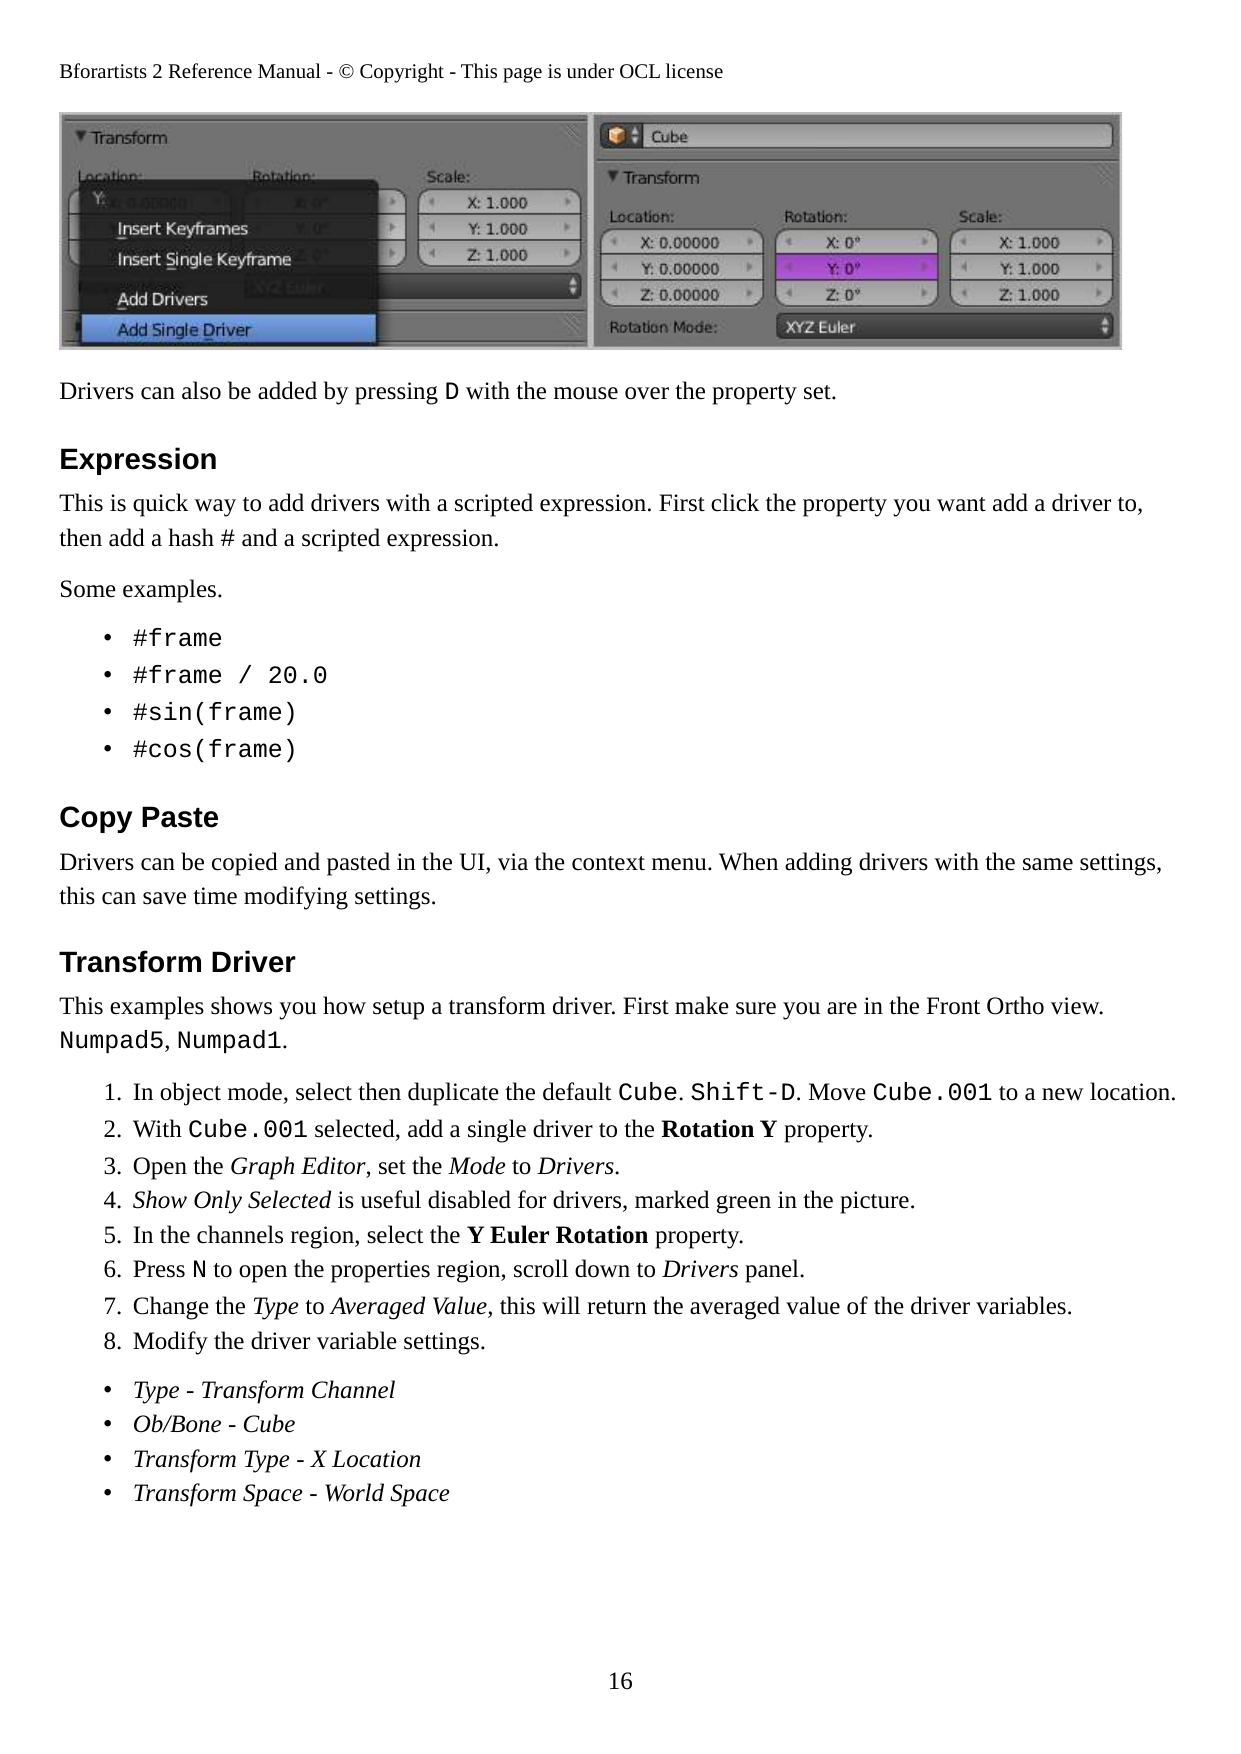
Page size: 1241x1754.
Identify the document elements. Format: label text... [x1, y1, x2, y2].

list #sin(frame) [103, 697, 1181, 728]
list #frame / 20.0 [103, 660, 1181, 691]
list Ob/Bone - Cube [103, 1409, 1181, 1438]
list In the channels region, select the Y Euler Rotation property. [103, 1220, 1181, 1249]
text This examples shows you how setup a transform driver. First make sure you are in the Front Ortho view. Numpad5, Numpad1. [59, 991, 1181, 1056]
list Type - Transform Channel [103, 1375, 1181, 1404]
subtitle Transform Driver [59, 945, 1181, 978]
text Drivers can be copied and pasted in the UI, via the context menu. When adding drivers with the same settings, this can save time modifying settings. [59, 847, 1181, 910]
list Press N to open the properties region, scroll down to Drivers panel. [103, 1254, 1181, 1285]
picture [59, 112, 1123, 350]
text Some examples. [59, 574, 1181, 603]
list With Cube.001 selected, add a single driver to the Rotation Y property. [103, 1114, 1181, 1145]
list #cos(frame) [103, 734, 1181, 765]
list Transform Type - X Location [103, 1444, 1181, 1473]
list #frame [103, 623, 1181, 654]
list Open the Graph Editor, set the Mode to Drivers. [103, 1151, 1181, 1180]
list Show Only Selected is useful disabled for drivers, marked green in the picture. [103, 1185, 1181, 1214]
text This is quick way to add drivers with a scripted expression. First click the property you want add a driver to, then add a hash # and a scripted expression. [59, 488, 1181, 553]
subtitle Expression [59, 442, 1181, 476]
subtitle Copy Paste [59, 800, 1181, 834]
list Change the Type to Averaged Value, this will return the averaged value of the driver variables. [103, 1291, 1181, 1320]
list Modify the driver variable settings. [103, 1326, 1181, 1354]
list In object mode, select then duplicate the default Cube. Shift-D. Move Cube.001 to a new location. [103, 1077, 1181, 1108]
list Transform Space - World Space [103, 1478, 1181, 1507]
text Drivers can also be added by pressing D with the mouse over the property set. [59, 376, 1181, 407]
